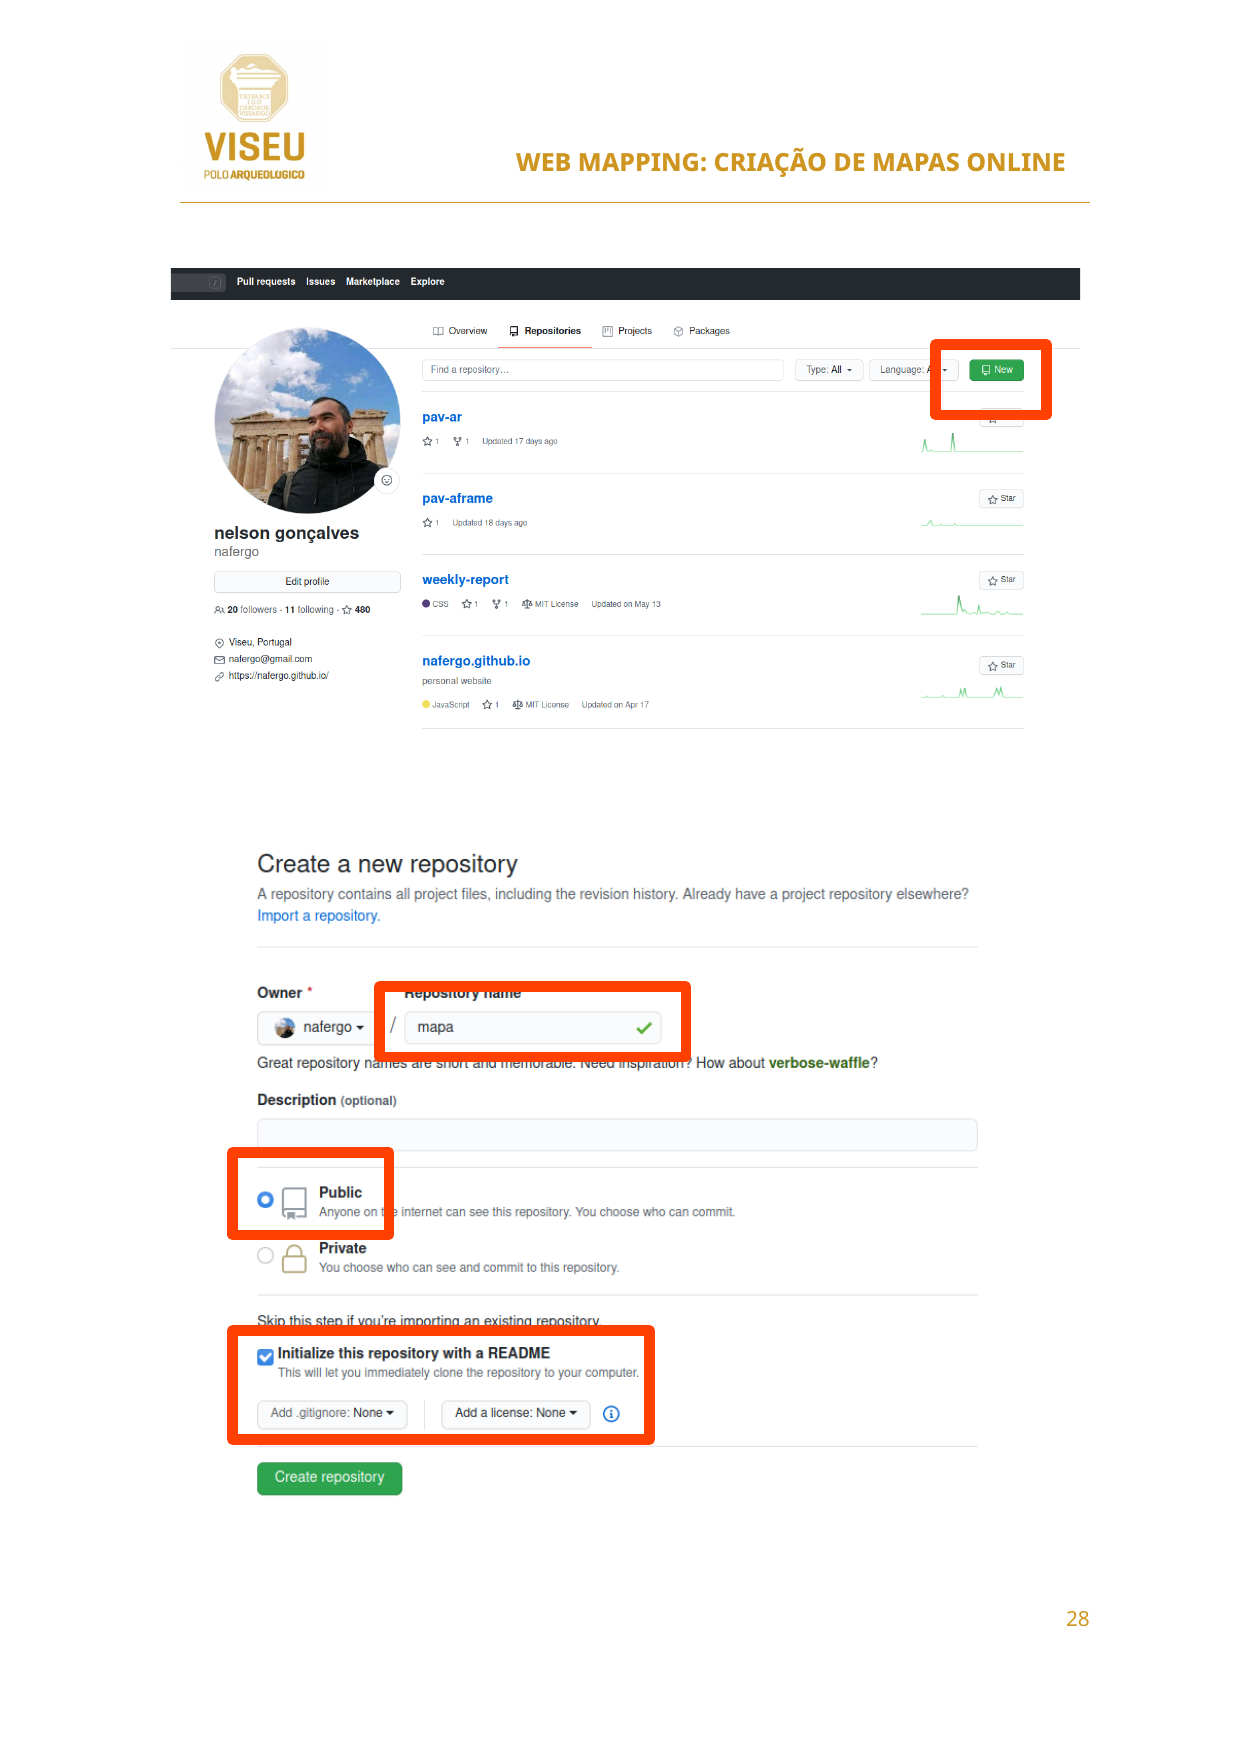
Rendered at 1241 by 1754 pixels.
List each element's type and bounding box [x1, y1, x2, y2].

picture [170, 268, 1081, 743]
picture [180, 825, 1090, 1520]
